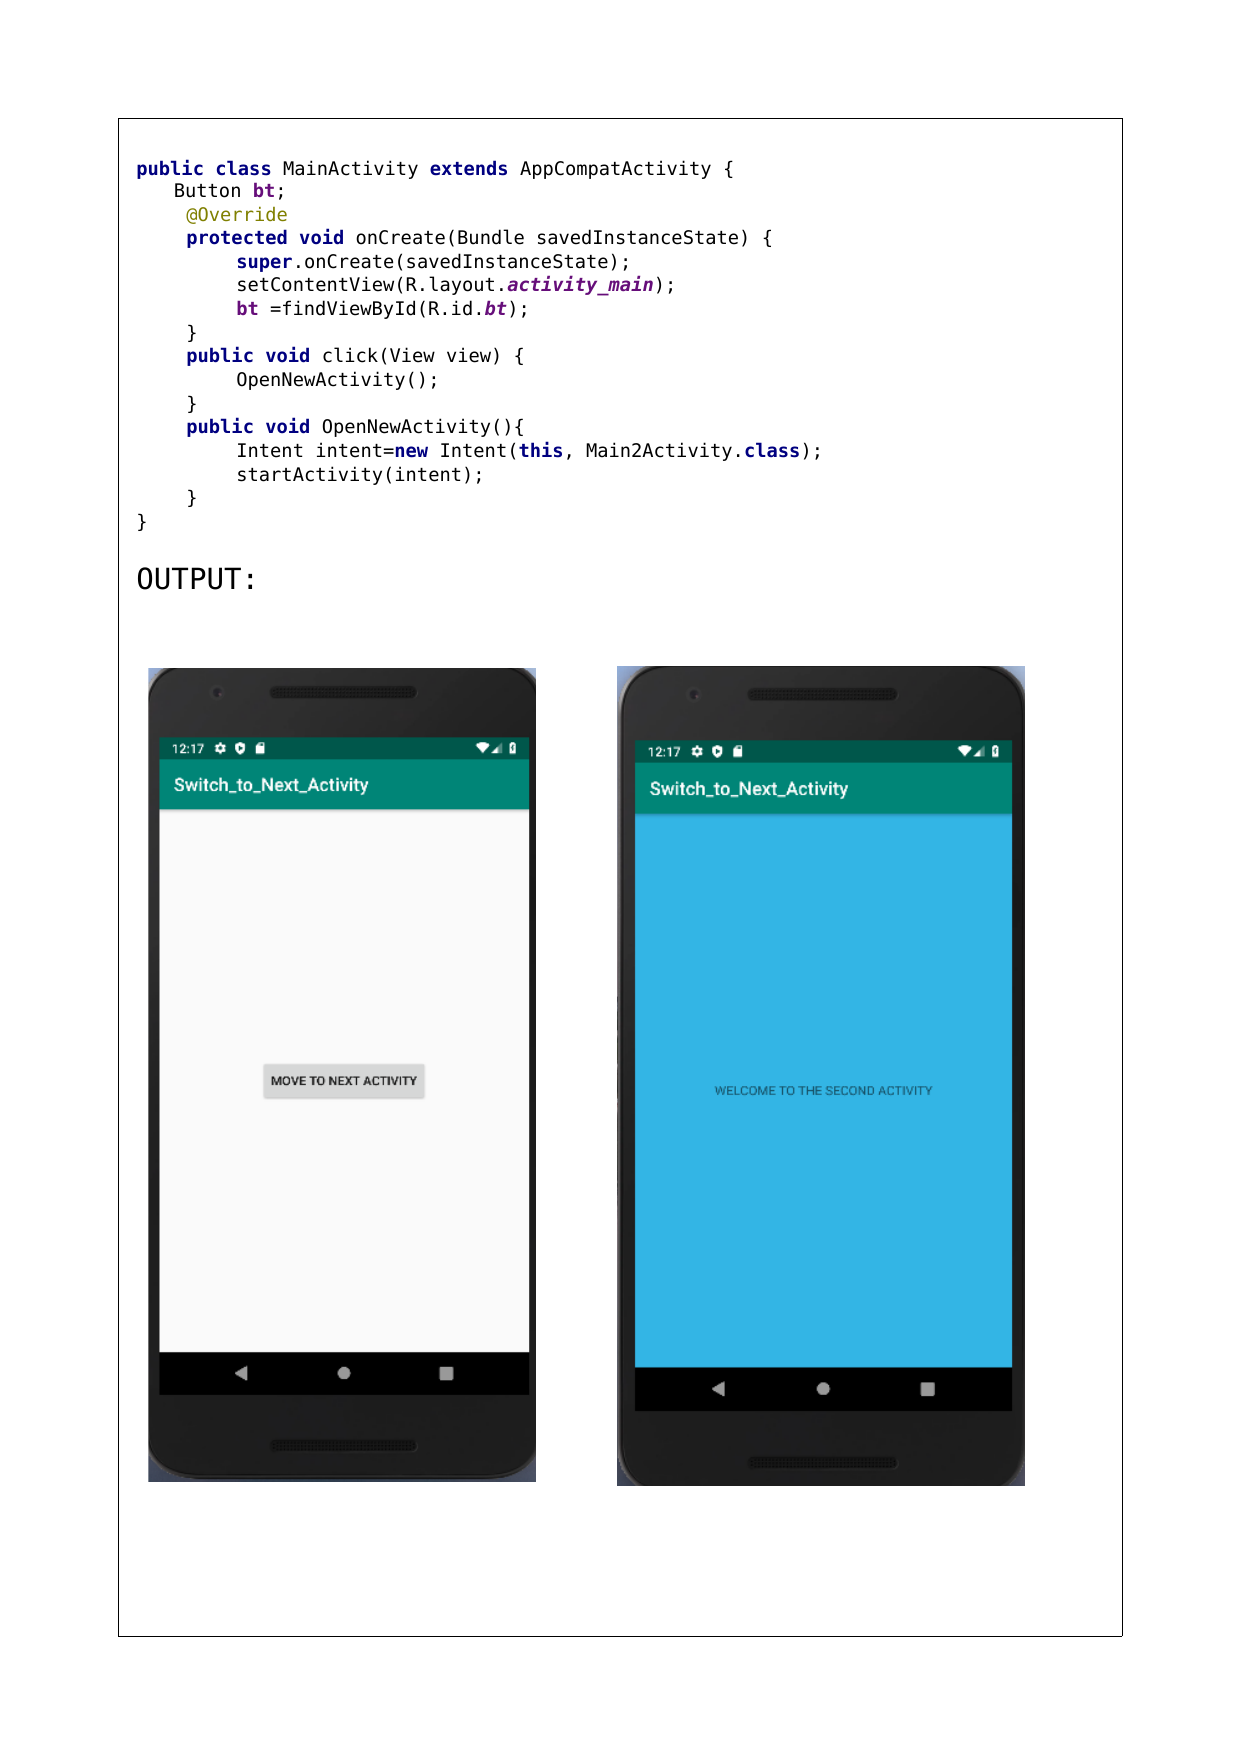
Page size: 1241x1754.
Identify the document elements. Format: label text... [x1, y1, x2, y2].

text } [136, 487, 1104, 511]
text OUTPUT: [136, 562, 1104, 596]
text } [136, 511, 1104, 533]
text setContentView(R.layout.activity_main); [136, 274, 1104, 298]
text super.onCreate(savedInstanceState); [136, 251, 1104, 274]
text } [136, 322, 1104, 345]
text bt =findViewById(R.id.bt); [136, 298, 1104, 322]
text @Override [136, 203, 1104, 227]
text OpenNewActivity(); [136, 369, 1104, 393]
text public class MainActivity extends AppCompatActivity { [136, 158, 1104, 180]
picture [677, 666, 953, 1486]
text public void click(View view) { [136, 345, 1104, 369]
text } [136, 393, 1104, 416]
text Intent intent=new Intent(this, Main2Activity.class); [136, 440, 1104, 464]
text Button bt; [136, 180, 1104, 203]
text public void OpenNewActivity(){ [136, 416, 1104, 440]
picture [207, 668, 466, 1482]
text protected void onCreate(Bundle savedInstanceState) { [136, 227, 1104, 251]
text startActivity(intent); [136, 464, 1104, 487]
